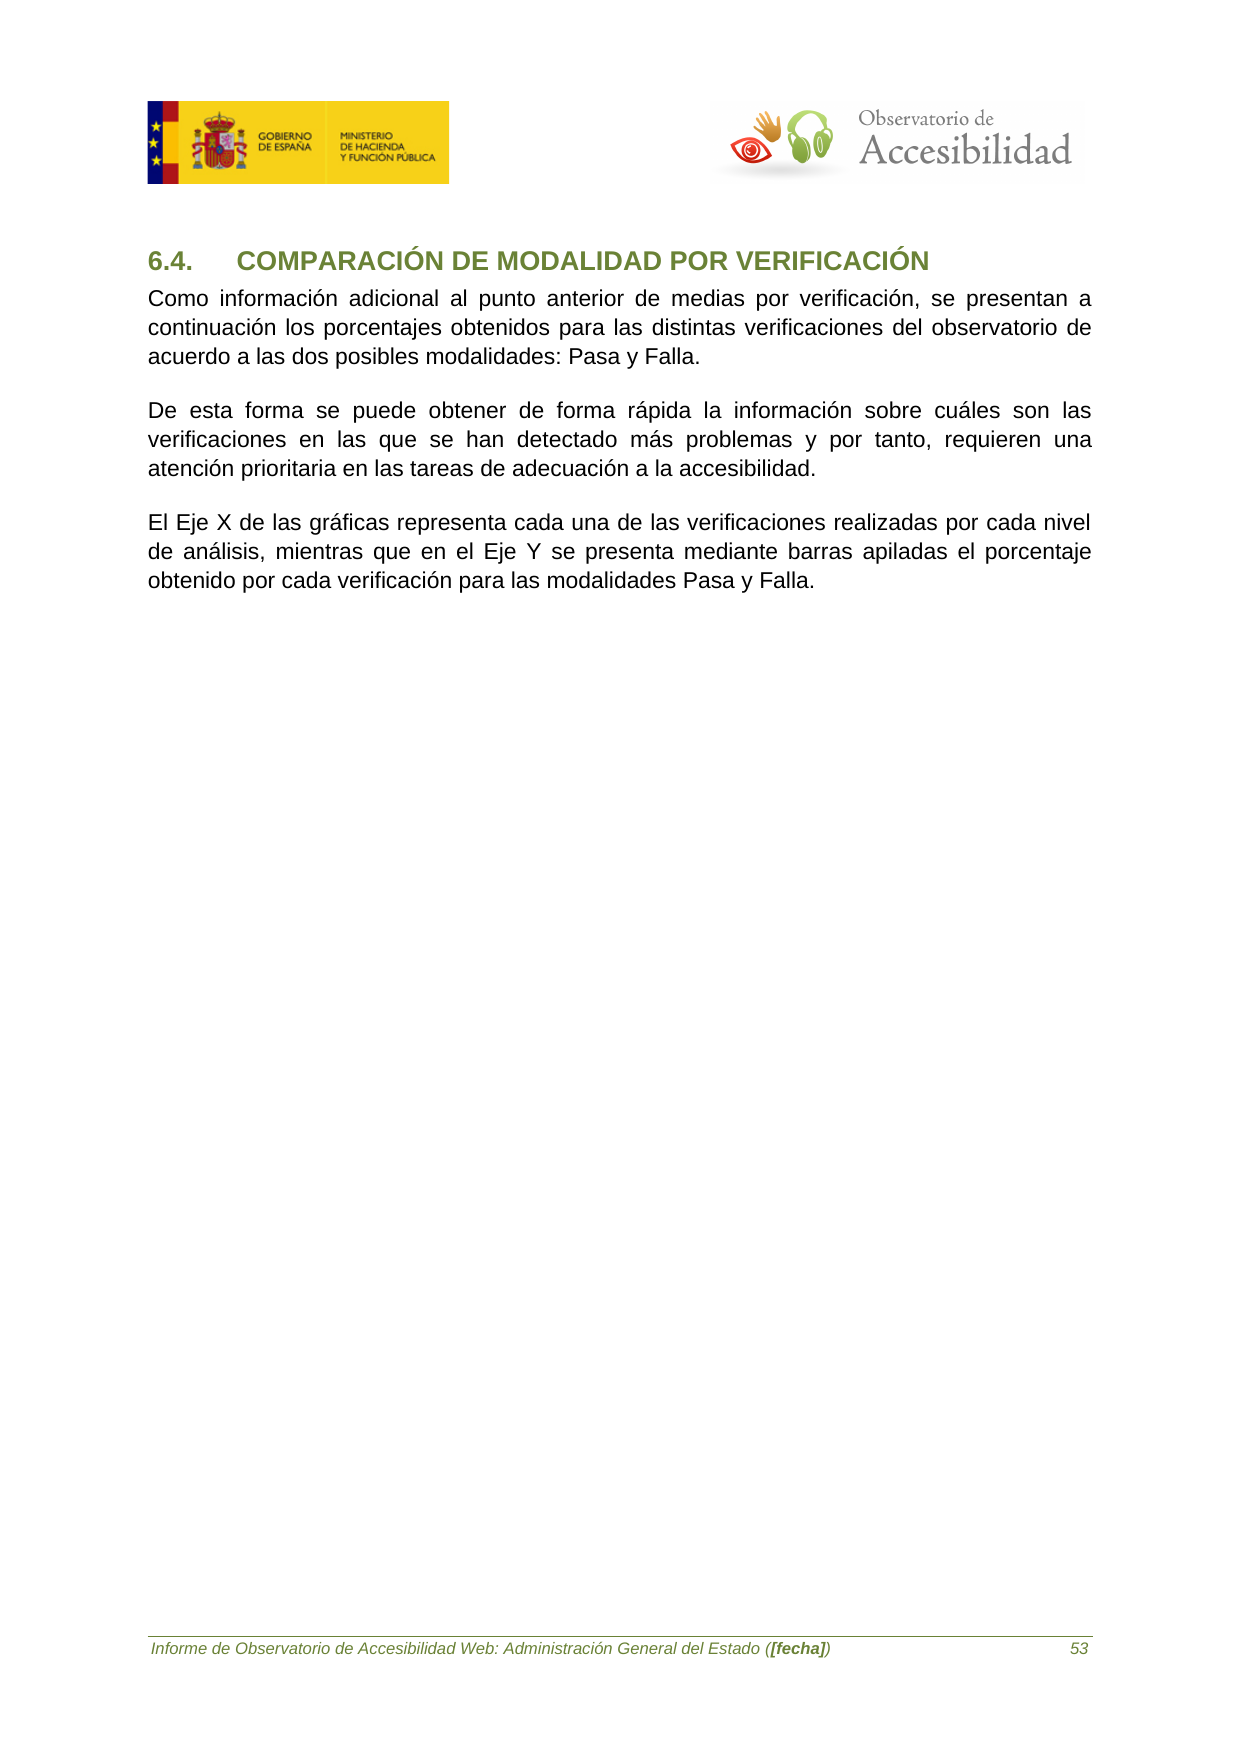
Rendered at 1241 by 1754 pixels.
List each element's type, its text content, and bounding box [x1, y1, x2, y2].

text De esta forma se puede obtener de forma rápida la información sobre cuáles son las verificaciones en las que se han detectado más problemas y por tanto, requieren una atención prioritaria en las tareas de adecuación a la accesibilidad. [148, 397, 1092, 481]
subtitle Comparación de Modalidad por Verificación [148, 245, 1092, 276]
text Como información adicional al punto anterior de medias por verificación, se presentan a continuación los porcentajes obtenidos para las distintas verificaciones del observatorio de acuerdo a las dos posibles modalidades: Pasa y Falla. [148, 285, 1092, 369]
picture [147, 101, 450, 184]
picture [710, 101, 1086, 184]
text El Eje X de las gráficas representa cada una de las verificaciones realizadas por cada nivel de análisis, mientras que en el Eje Y se presenta mediante barras apiladas el porcentaje obtenido por cada verificación para las modalidades Pasa y Falla. [148, 509, 1092, 593]
